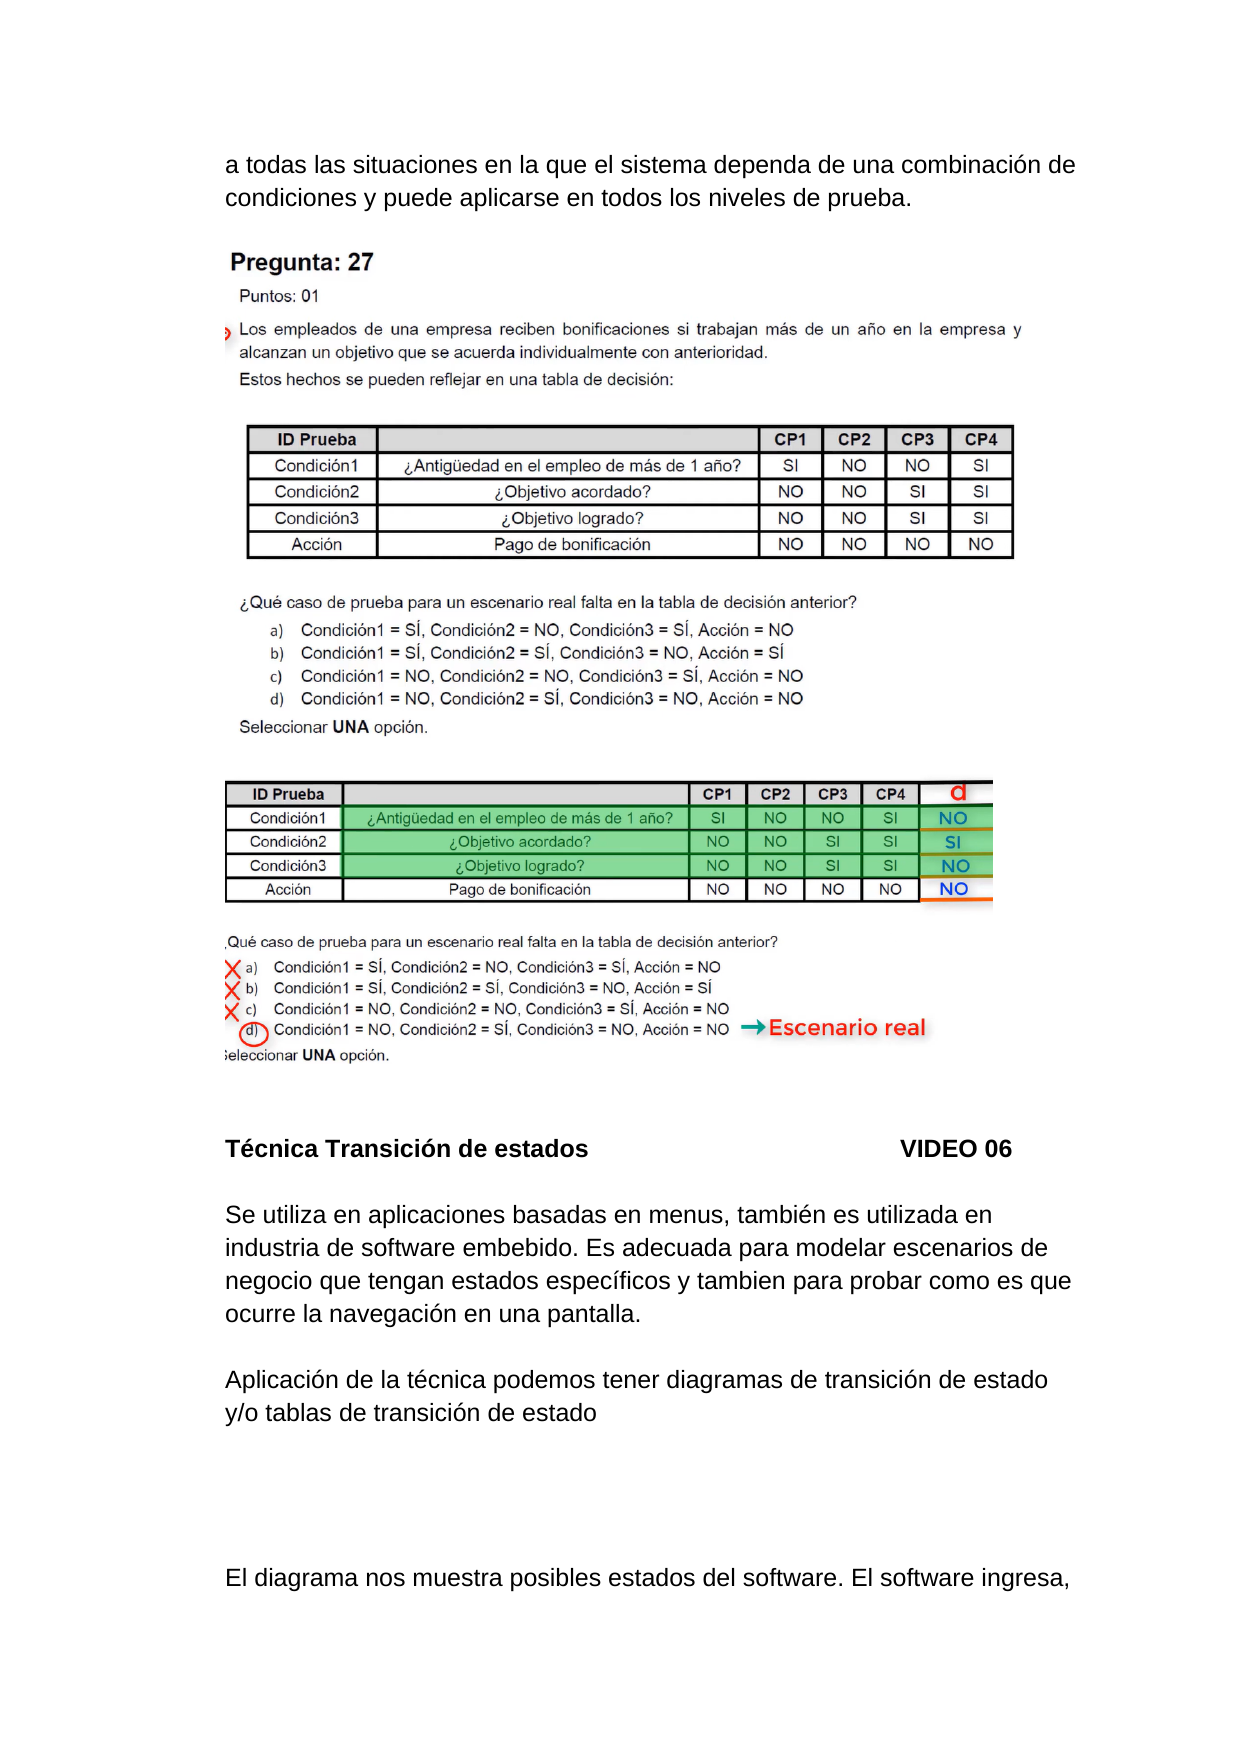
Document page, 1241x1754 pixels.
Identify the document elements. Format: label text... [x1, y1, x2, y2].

text El diagrama nos muestra posibles estados del software. El software ingresa, [225, 1563, 1090, 1592]
text Técnica Transición de estados VIDEO 06 [225, 1134, 1090, 1163]
text a todas las situaciones en la que el sistema dependa de una combinación de condiciones y puede aplicarse en todos los niveles de prueba. [225, 150, 1090, 212]
text Aplicación de la técnica podemos tener diagramas de transición de estado y/o tablas de transición de estado [225, 1365, 1090, 1427]
picture [225, 249, 1025, 738]
picture [225, 774, 993, 1064]
text Se utiliza en aplicaciones basadas en menus, también es utilizada en industria de software embebido. Es adecuada para modelar escenarios de negocio que tengan estados específicos y tambien para probar como es que ocurre la navegación en una pantalla. [225, 1200, 1090, 1328]
